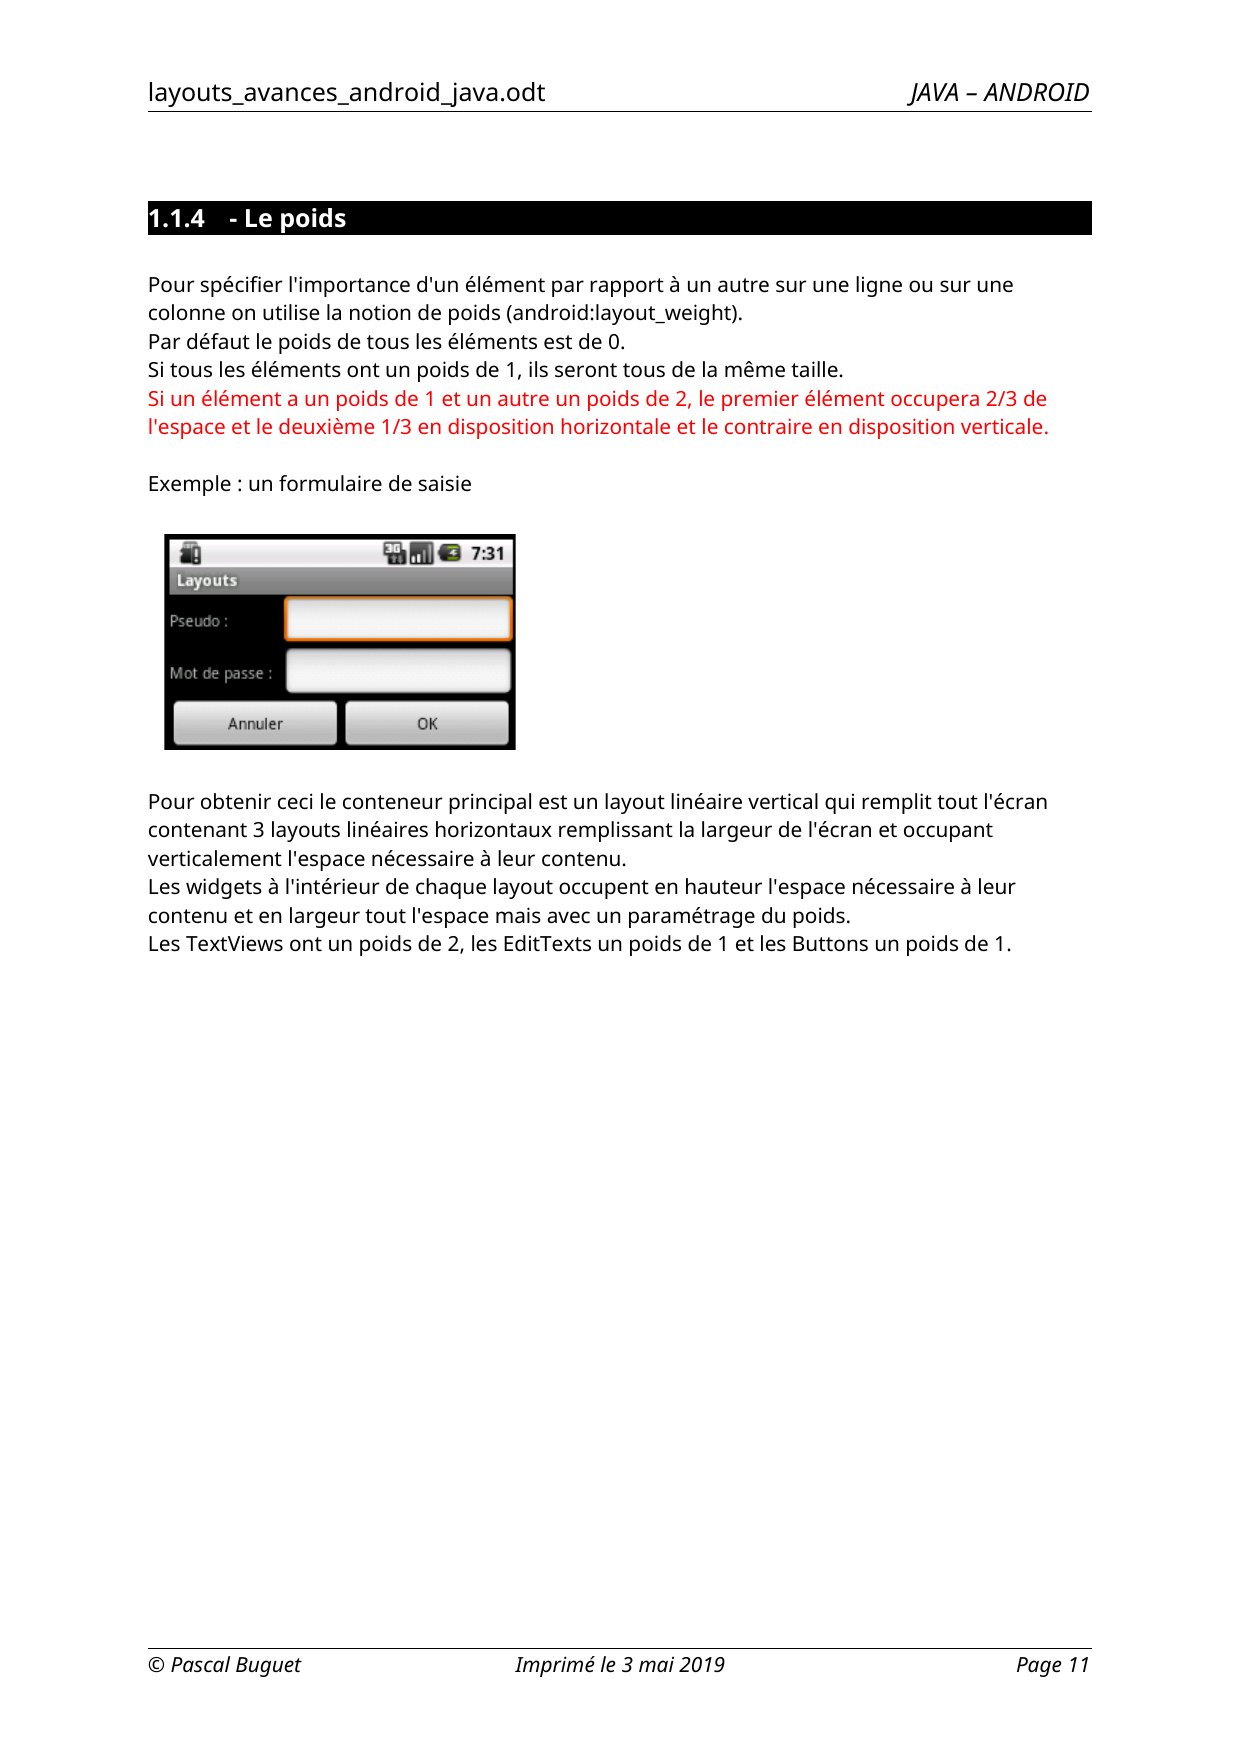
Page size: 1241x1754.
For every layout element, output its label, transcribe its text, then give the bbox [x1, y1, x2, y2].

text Les TextViews ont un poids de 2, les EditTexts un poids de 1 et les Buttons un poids de 1. [148, 929, 1092, 958]
text Pour obtenir ceci le conteneur principal est un layout linéaire vertical qui remplit tout l'écran contenant 3 layouts linéaires horizontaux remplissant la largeur de l'écran et occupant verticalement l'espace nécessaire à leur contenu. [148, 787, 1092, 872]
text Si un élément a un poids de 1 et un autre un poids de 2, le premier élément occupera 2/3 de l'espace et le deuxième 1/3 en disposition horizontale et le contraire en disposition verticale. [148, 384, 1092, 441]
subtitle - Le poids [148, 201, 1092, 235]
text Si tous les éléments ont un poids de 1, ils seront tous de la même taille. [148, 355, 1092, 384]
text Par défaut le poids de tous les éléments est de 0. [148, 327, 1092, 355]
text Les widgets à l'intérieur de chaque layout occupent en hauteur l'espace nécessaire à leur contenu et en largeur tout l'espace mais avec un paramétrage du poids. [148, 872, 1092, 929]
text Pour spécifier l'importance d'un élément par rapport à un autre sur une ligne ou sur une colonne on utilise la notion de poids (android:layout_weight). [148, 270, 1092, 327]
text Exemple : un formulaire de saisie [148, 469, 1092, 497]
